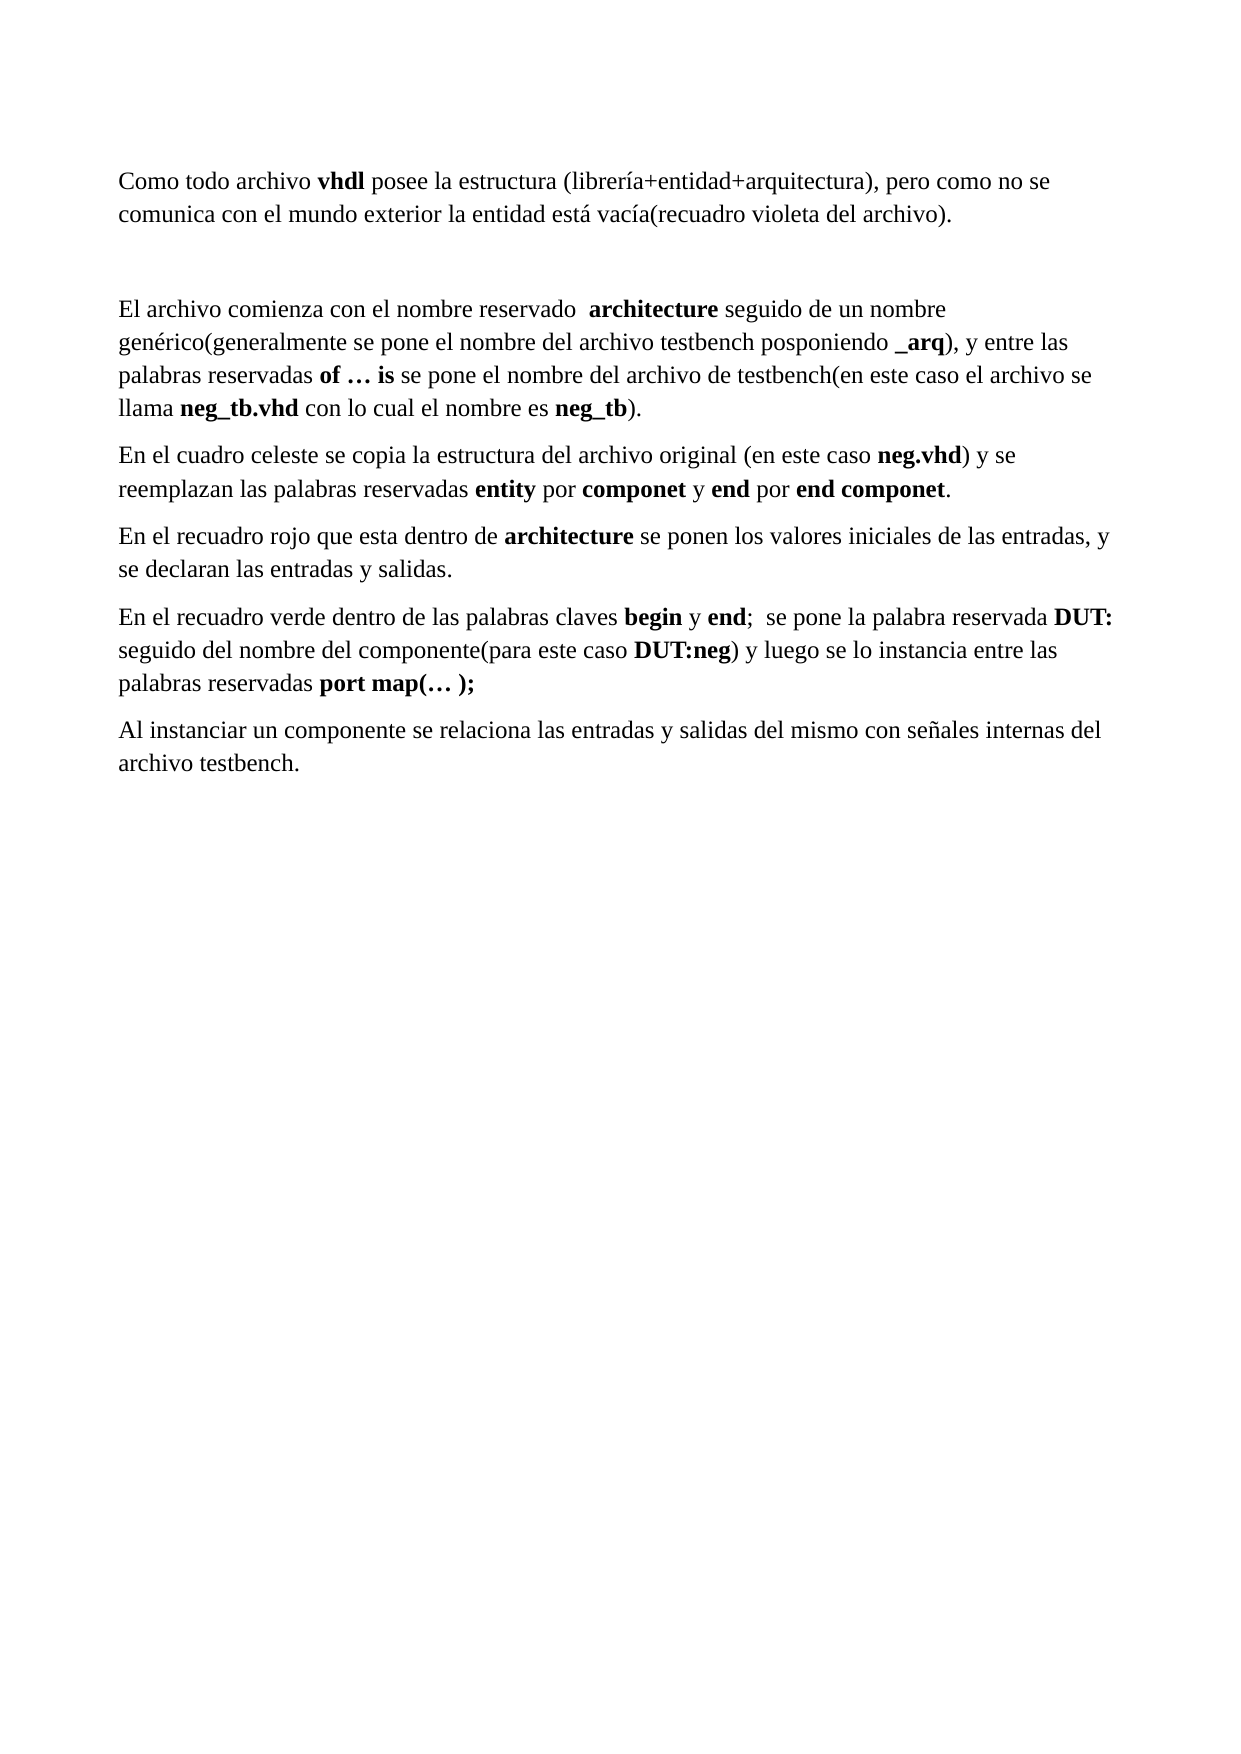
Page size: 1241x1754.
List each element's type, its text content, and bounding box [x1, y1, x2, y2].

text En el cuadro celeste se copia la estructura del archivo original (en este caso neg.vhd) y se reemplazan las palabras reservadas entity por componet y end por end componet. [118, 441, 1122, 502]
text El archivo comienza con el nombre reservado architecture seguido de un nombre genérico(generalmente se pone el nombre del archivo testbench posponiendo _arq), y entre las palabras reservadas of … is se pone el nombre del archivo de testbench(en este caso el archivo se llama neg_tb.vhd con lo cual el nombre es neg_tb). [118, 294, 1122, 422]
text Al instanciar un componente se relaciona las entradas y salidas del mismo con señales internas del archivo testbench. [118, 716, 1122, 777]
text En el recuadro verde dentro de las palabras claves begin y end; se pone la palabra reservada DUT: seguido del nombre del componente(para este caso DUT:neg) y luego se lo instancia entre las palabras reservadas port map(… ); [118, 602, 1122, 697]
text En el recuadro rojo que esta dentro de architecture se ponen los valores iniciales de las entradas, y se declaran las entradas y salidas. [118, 521, 1122, 583]
text Como todo archivo vhdl posee la estructura (librería+entidad+arquitectura), pero como no se comunica con el mundo exterior la entidad está vacía(recuadro violeta del archivo). [118, 166, 1122, 227]
